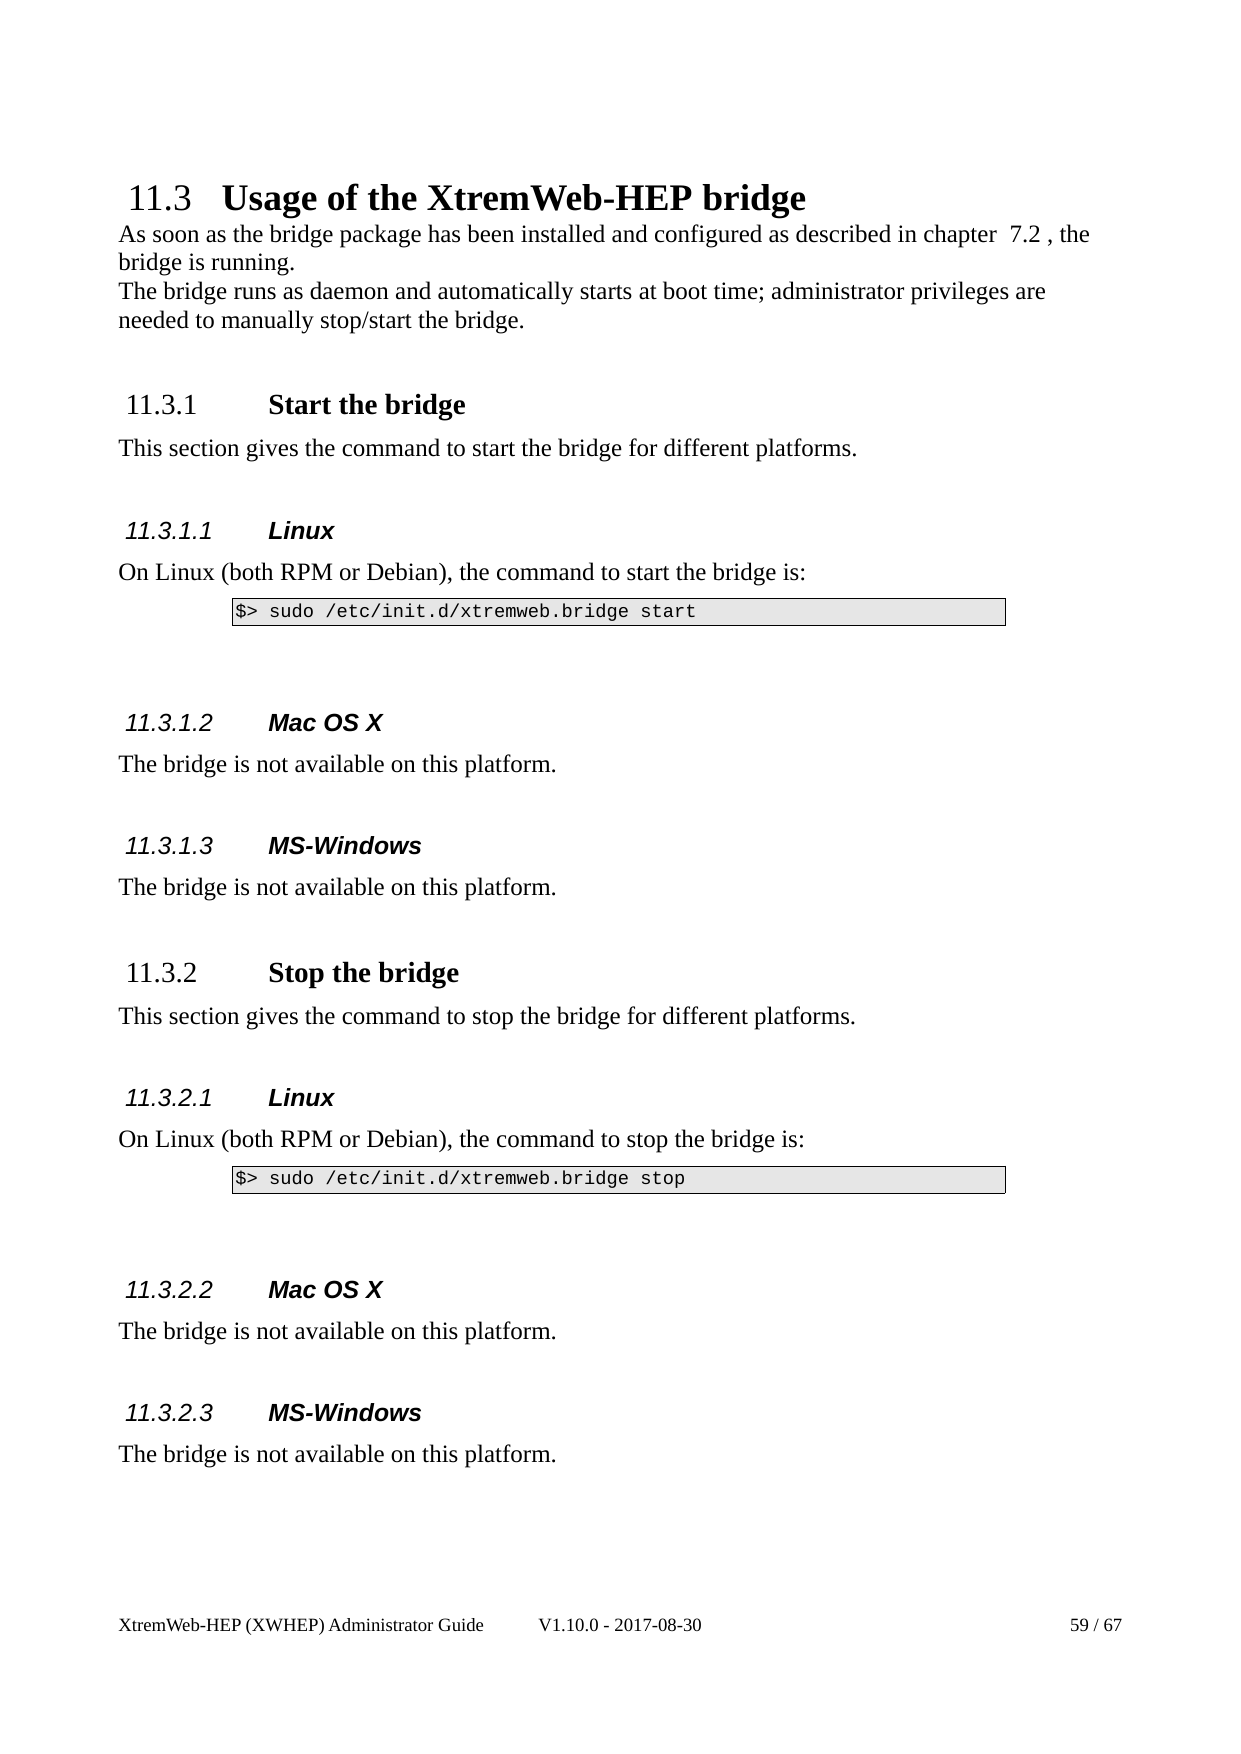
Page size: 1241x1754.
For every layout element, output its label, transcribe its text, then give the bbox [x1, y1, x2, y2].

text The bridge is not available on this platform. [118, 749, 1122, 777]
subtitle Linux [118, 1083, 1122, 1112]
subtitle Linux [118, 516, 1122, 544]
subtitle Stop the bridge [118, 955, 1122, 988]
subtitle MS-Windows [118, 831, 1122, 860]
text This section gives the command to stop the bridge for different platforms. [118, 1001, 1122, 1029]
subtitle Usage of the XtremWeb-HEP bridge [118, 176, 1122, 219]
text The bridge is not available on this platform. [118, 1439, 1122, 1468]
text As soon as the bridge package has been installed and configured as described in chapter 7.2, the bridge is running. [118, 219, 1122, 276]
text $> sudo /etc/init.d/xtremweb.bridge start [233, 599, 1005, 625]
subtitle MS-Windows [118, 1398, 1122, 1427]
text On Linux (both RPM or Debian), the command to start the bridge is: [118, 557, 1122, 586]
text The bridge is not available on this platform. [118, 872, 1122, 901]
text $> sudo /etc/init.d/xtremweb.bridge stop [233, 1167, 1005, 1193]
text The bridge runs as daemon and automatically starts at boot time; administrator privileges are needed to manually stop/start the bridge. [118, 276, 1122, 334]
text This section gives the command to start the bridge for different platforms. [118, 433, 1122, 462]
text On Linux (both RPM or Debian), the command to stop the bridge is: [118, 1124, 1122, 1153]
subtitle Start the bridge [118, 387, 1122, 421]
text The bridge is not available on this platform. [118, 1316, 1122, 1345]
subtitle Mac OS X [118, 1275, 1122, 1303]
subtitle Mac OS X [118, 708, 1122, 736]
